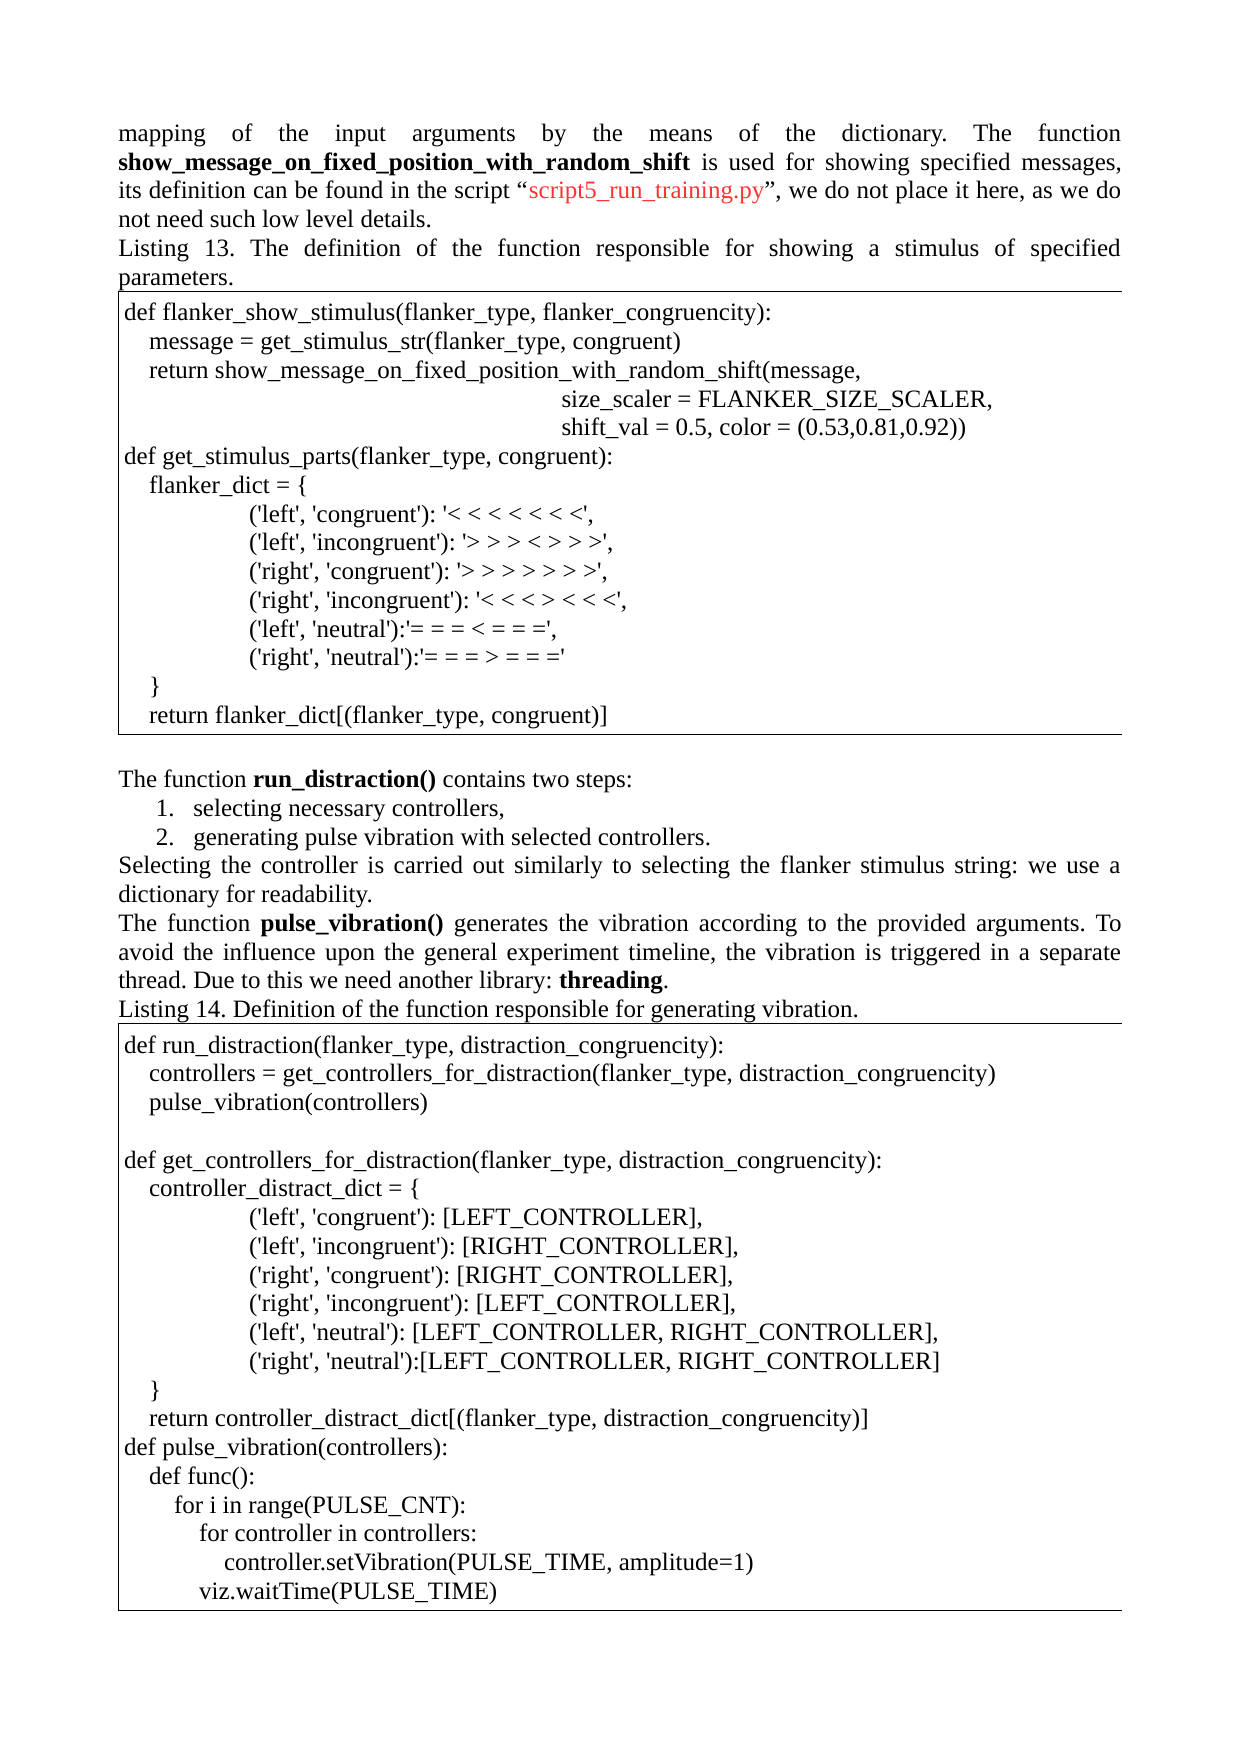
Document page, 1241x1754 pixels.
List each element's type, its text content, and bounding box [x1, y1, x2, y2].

text mapping of the input arguments by the means of the dictionary. The function show_message_on_fixed_position_with_random_shift is used for showing specified messages, its definition can be found in the script “script5_run_training.py”, we do not place it here, as we do not need such low level details. [118, 118, 1122, 233]
table_header def run_distraction(flanker_type, distraction_congruencity): controllers = get_controllers_for_distraction(flanker_type, distraction_congruencity) pulse_vibration(controllers) def get_controllers_for_distraction(flanker_type, distraction_congruencity): controller_distract_dict = { ('left', 'congruent'): [LEFT_CONTROLLER], ('left', 'incongruent'): [RIGHT_CONTROLLER], ('right', 'congruent'): [RIGHT_CONTROLLER], ('right', 'incongruent'): [LEFT_CONTROLLER], ('left', 'neutral'): [LEFT_CONTROLLER, RIGHT_CONTROLLER], ('right', 'neutral'):[LEFT_CONTROLLER, RIGHT_CONTROLLER] } return controller_distract_dict[(flanker_type, distraction_congruencity)] def pulse_vibration(controllers): def func(): for i in range(PULSE_CNT): for controller in controllers: controller.setVibration(PULSE_TIME, amplitude=1) viz.waitTime(PULSE_TIME) [119, 1024, 1122, 1610]
list selecting necessary controllers, [156, 793, 1122, 822]
text The function run_distraction() contains two steps: [118, 764, 1122, 793]
text Selecting the controller is carried out similarly to selecting the flanker stimulus string: we use a dictionary for readability. [118, 850, 1122, 908]
table_header def flanker_show_stimulus(flanker_type, flanker_congruencity): message = get_stimulus_str(flanker_type, congruent) return show_message_on_fixed_position_with_random_shift(message, size_scaler = FLANKER_SIZE_SCALER, shift_val = 0.5, color = (0.53,0.81,0.92)) def get_stimulus_parts(flanker_type, congruent): flanker_dict = { ('left', 'congruent'): '< < < < < < <', ('left', 'incongruent'): '> > > < > > >', ('right', 'congruent'): '> > > > > > >', ('right', 'incongruent'): '< < < > < < <', ('left', 'neutral'):'= = = < = = =', ('right', 'neutral'):'= = = > = = =' } return flanker_dict[(flanker_type, congruent)] [119, 292, 1122, 734]
list generating pulse vibration with selected controllers. [156, 822, 1122, 850]
text Listing 13. The definition of the function responsible for showing a stimulus of specified parameters. [118, 233, 1122, 291]
text Listing 14. Definition of the function responsible for generating vibration. [118, 994, 1122, 1023]
text The function pulse_vibration() generates the vibration according to the provided arguments. To avoid the influence upon the general experiment timeline, the vibration is triggered in a separate thread. Due to this we need another library: threading. [118, 908, 1122, 994]
